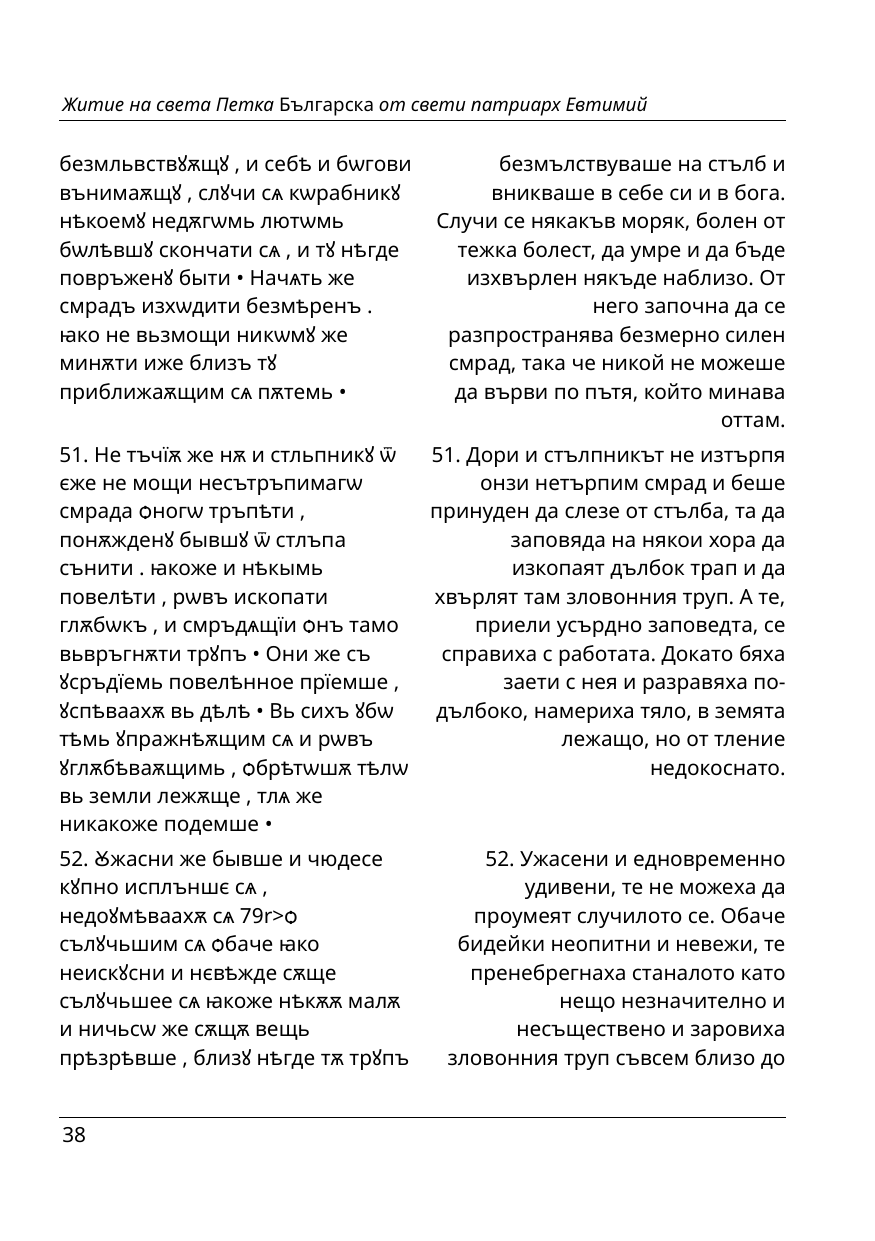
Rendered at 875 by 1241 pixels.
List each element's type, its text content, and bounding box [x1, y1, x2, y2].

table_cell 51. Дори и стълпникът не изтърпя онзи нетърпим смрад и беше принуден да слезе от стълба, та да заповяда на някои хора да изкопаят дълбок трап и да хвърлят там зловонния труп. А те, приели усърдно заповедта, се справиха с работата. Докато бяха заети с нея и разравяха по-дълбоко, намериха тяло, в земята лежащо, но от тление недокоснато. [422, 440, 786, 844]
table_cell 52. Ужасени и едновременно удивени, те не можеха да проумеят случилото се. Обаче бидейки неопитни и невежи, те пренебрегнаха станалото като нещо незначително и несъществено и заровиха зловонния труп съвсем близо до [422, 844, 786, 1071]
table_cell безмълствуваше на стълб и вникваше в себе си и в бога. Случи се някакъв моряк, болен от тежка болест, да умре и да бъде изхвърлен някъде наблизо. От него започна да се разпространява безмерно силен смрад, така че никой не можеше да върви по пътя, който минава оттам. [422, 150, 786, 440]
table_cell безмльвствꙋѫщꙋ , и себѣ и бѡгови вънимаѫщꙋ , слꙋчи сѧ кѡрабникꙋ нѣкоемꙋ недѫгѡмь лютѡмь бѡлѣвшꙋ скончати сѧ , и тꙋ нѣгде повръженꙋ быти • Начѧть же смрадъ изхѡдити безмѣренъ . ꙗко не вьзмощи никѡмꙋ же минѫти иже близъ тꙋ приближаѫщим сѧ пѫтемь • [59, 150, 422, 440]
table_cell 52. Ꙋжасни же бывше и чюдесе кꙋпно исплъншє сѧ , недоꙋмѣваахѫ сѧ 79r>ѻ сълꙋчьшим сѧ ѻбаче ꙗко неискꙋсни и нєвѣжде сѫще сълꙋчьшее сѧ ꙗкоже нѣкѫѫ малѫ и ничьсѡ же сѫщѫ вещь прѣзрѣвше , близꙋ нѣгде тѫ трꙋпъ [59, 844, 422, 1071]
table_cell 51. Не тъчїѫ же нѫ и стльпникꙋ ѿ єже не мощи несътръпимагѡ смрада ѻногѡ тръпѣти , понѫжденꙋ бывшꙋ ѿ стлъпа сънити . ꙗкоже и нѣкымь повелѣти , рѡвъ ископати глѫбѡкъ , и смръдѧщїи ѻнъ тамо вьвръгнѫти трꙋпъ • Они же съ ꙋсръдїемь повелѣнное прїемше , ꙋспѣваахѫ вь дѣлѣ • Вь сихъ ꙋбѡ тѣмь ꙋпражнѣѫщим сѧ и рѡвъ ꙋглѫбѣваѫщимь , ѻбрѣтѡшѫ тѣлѡ вь земли лежѫще , тлѧ же никакоже подемше • [59, 440, 422, 844]
